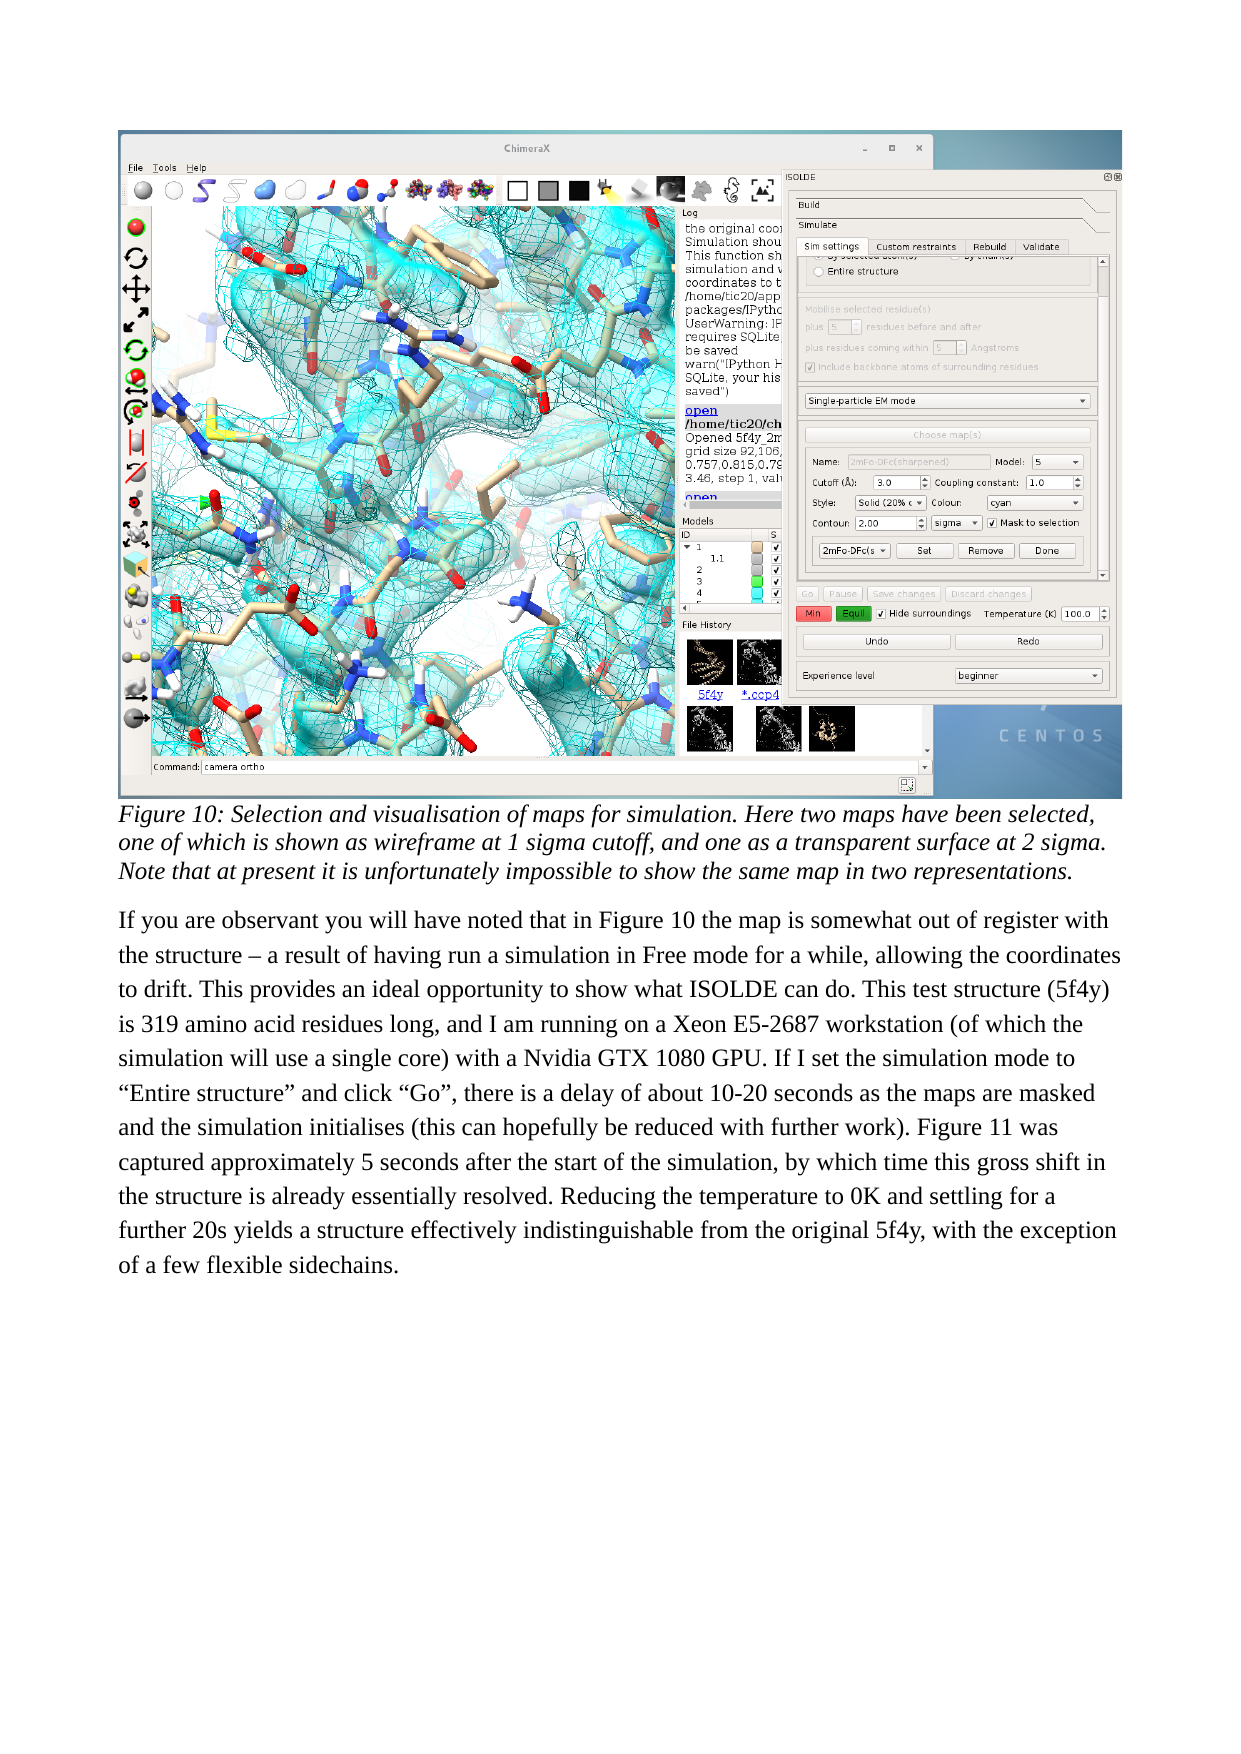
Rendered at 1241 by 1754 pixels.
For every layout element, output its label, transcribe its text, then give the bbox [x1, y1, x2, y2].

picture [118, 130, 1123, 799]
text Figure 10: Selection and visualisation of maps for simulation. Here two maps have been selected, one of which is shown as wireframe at 1 sigma cutoff, and one as a transparent surface at 2 sigma. Note that at present it is unfortunately impossible to show the same map in two representations. [118, 799, 1122, 885]
text If you are observant you will have noted that in Figure 10 the map is somewhat out of register with the structure – a result of having run a simulation in Free mode for a while, allowing the coordinates to drift. This provides an ideal opportunity to show what ISOLDE can do. This test structure (5f4y) is 319 amino acid residues long, and I am running on a Xeon E5-2687 workstation (of which the simulation will use a single core) with a Nvidia GTX 1080 GPU. If I set the simulation mode to “Entire structure” and click “Go”, there is a delay of about 10-20 seconds as the maps are masked and the simulation initialises (this can hopefully be reduced with further work). Figure 11 was captured approximately 5 seconds after the start of the simulation, by which time this gross shift in the structure is already essentially resolved. Reducing the temperature to 0K and settling for a further 20s yields a structure effectively indistinguishable from the original 5f4y, with the exception of a few flexible sidechains. [118, 905, 1122, 1279]
